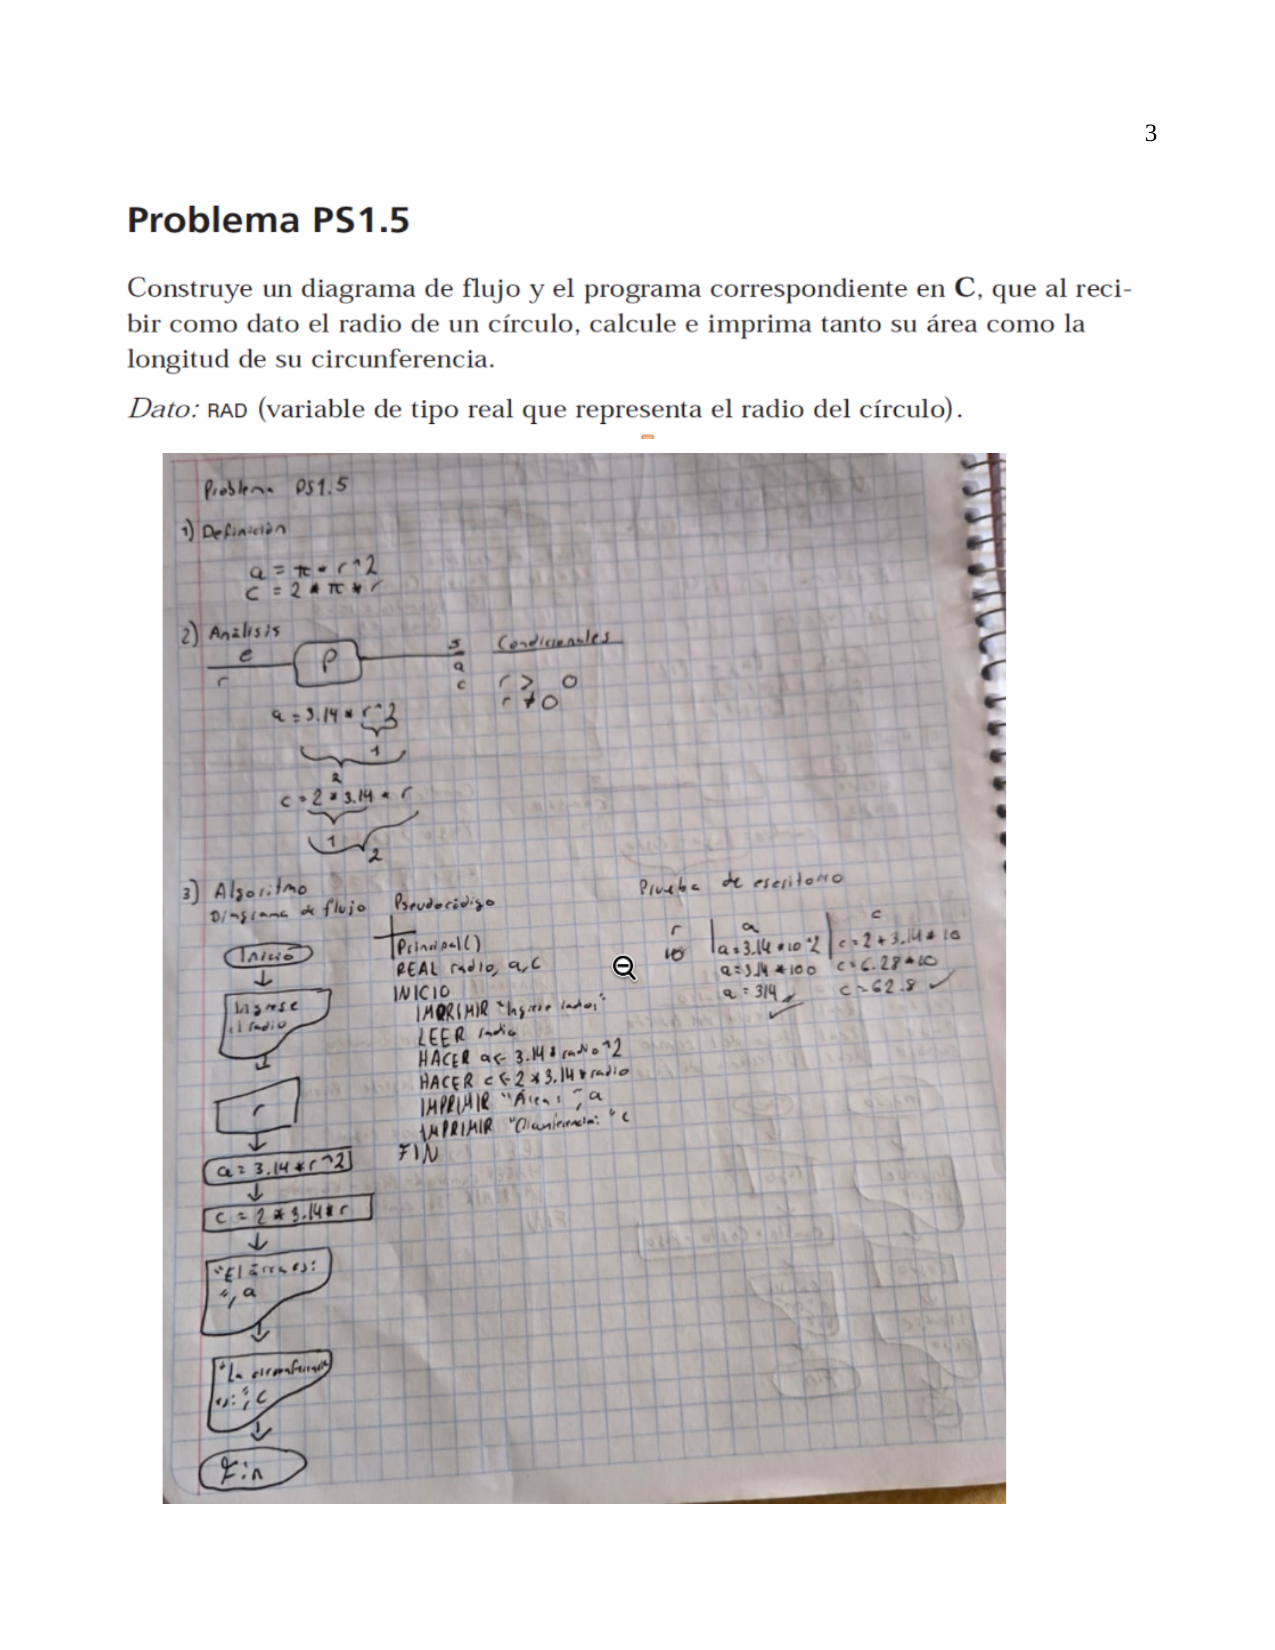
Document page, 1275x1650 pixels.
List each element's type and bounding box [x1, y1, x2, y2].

picture [162, 453, 1007, 1504]
picture [118, 176, 1157, 439]
